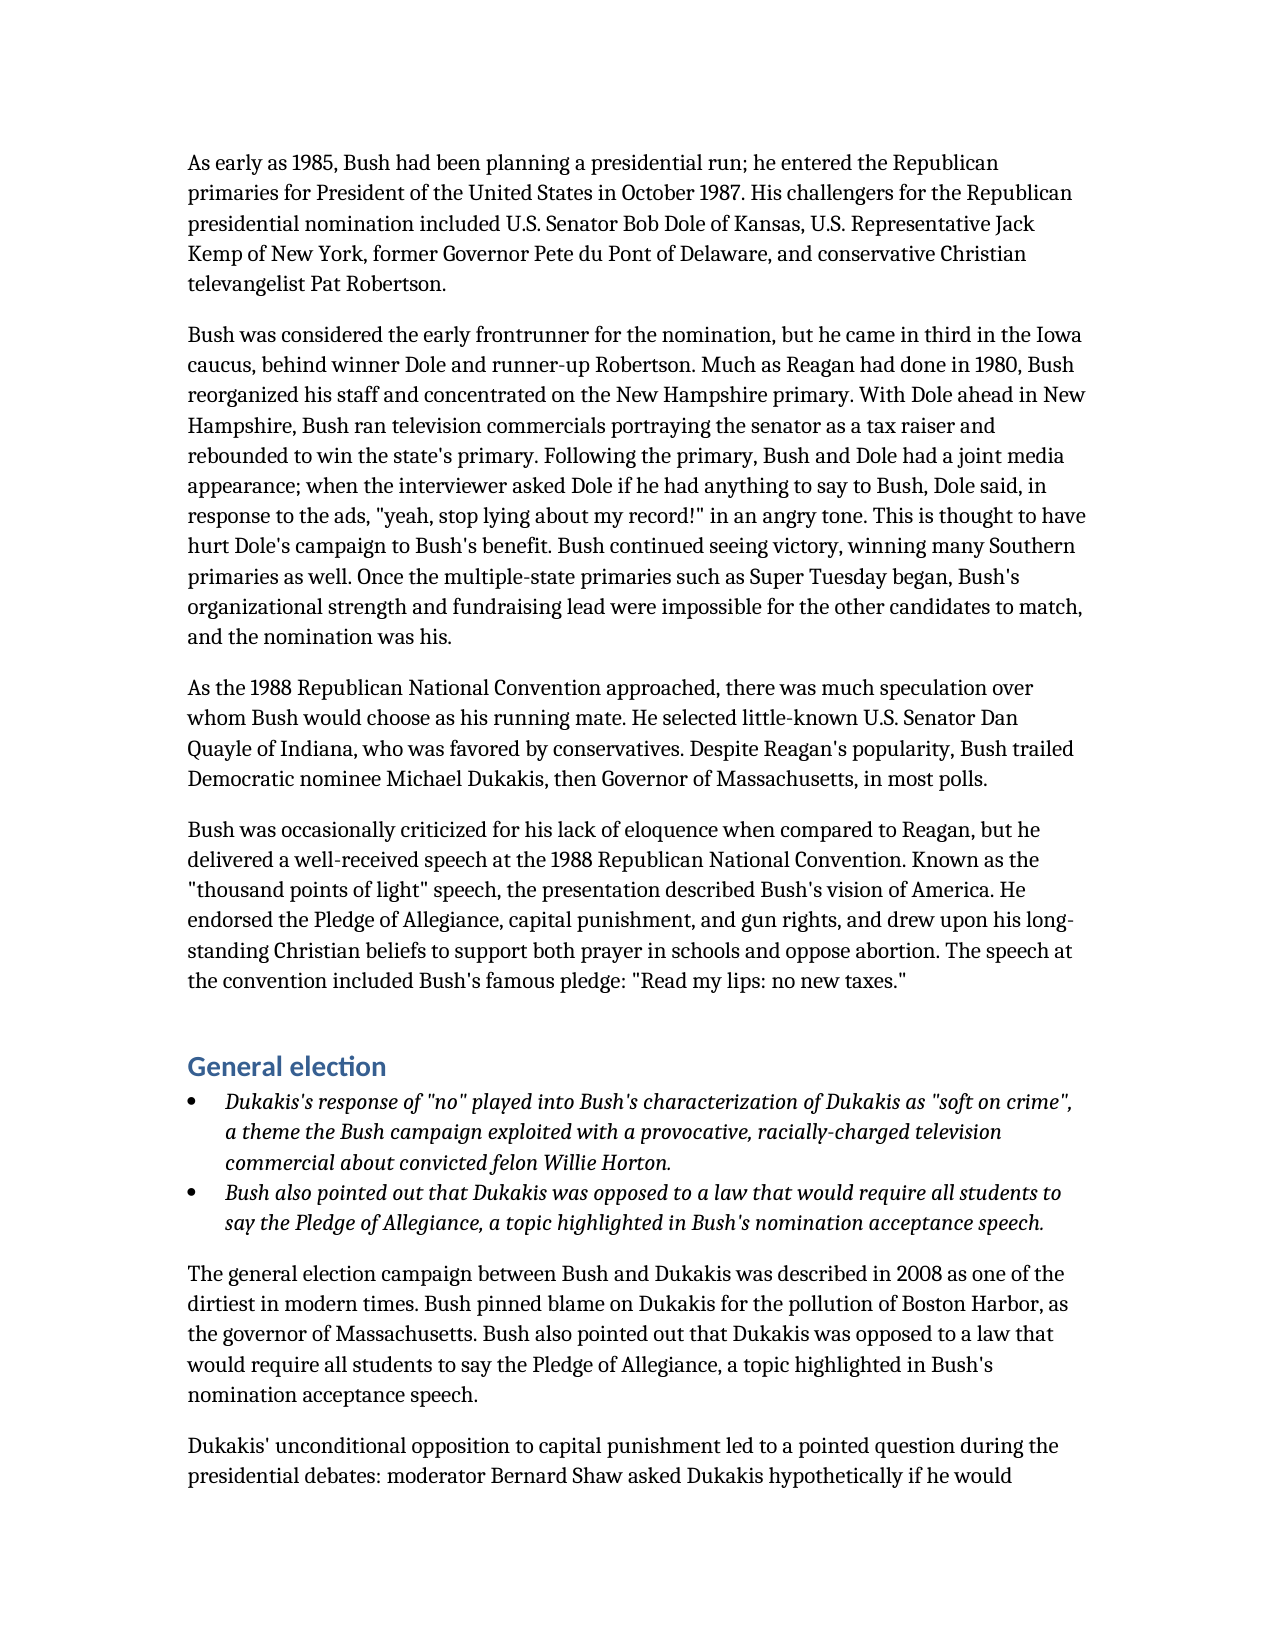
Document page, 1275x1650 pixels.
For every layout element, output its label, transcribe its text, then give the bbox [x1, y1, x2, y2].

text Dukakis' unconditional opposition to capital punishment led to a pointed question during the presidential debates: moderator Bernard Shaw asked Dukakis hypothetically if he would [187, 1433, 1087, 1489]
list Dukakis's response of "no" played into Bush's characterization of Dukakis as "soft on crime", a theme the Bush campaign exploited with a provocative, racially-charged television commercial about convicted felon Willie Horton. [187, 1089, 1087, 1176]
text As early as 1985, Bush had been planning a presidential run; he entered the Republican primaries for President of the United States in October 1987. His challengers for the Republican presidential nomination included U.S. Senator Bob Dole of Kansas, U.S. Representative Jack Kemp of New York, former Governor Pete du Pont of Delaware, and conservative Christian televangelist Pat Robertson. [187, 150, 1087, 297]
list Bush also pointed out that Dukakis was opposed to a law that would require all students to say the Pledge of Allegiance, a topic highlighted in Bush's nomination acceptance speech. [187, 1179, 1087, 1236]
text Bush was considered the early frontrunner for the nomination, but he came in third in the Iowa caucus, behind winner Dole and runner-up Robertson. Much as Reagan had done in 1980, Bush reorganized his staff and concentrated on the New Hampshire primary. With Dole ahead in New Hampshire, Bush ran television commercials portraying the senator as a tax raiser and rebounded to win the state's primary. Following the primary, Bush and Dole had a joint media appearance; when the interviewer asked Dole if he had anything to say to Bush, Dole said, in response to the ads, "yeah, stop lying about my record!" in an angry tone. This is thought to have hurt Dole's campaign to Bush's benefit. Bush continued seeing victory, winning many Southern primaries as well. Once the multiple-state primaries such as Super Tuesday began, Bush's organizational strength and fundraising lead were impossible for the other candidates to match, and the nomination was his. [187, 322, 1087, 650]
subtitle General election [187, 1048, 1087, 1083]
text As the 1988 Republican National Convention approached, there was much speculation over whom Bush would choose as his running mate. He selected little-known U.S. Senator Dan Quayle of Indiana, who was favored by conservatives. Despite Reagan's popularity, Bush trailed Democratic nominee Michael Dukakis, then Governor of Massachusetts, in most polls. [187, 675, 1087, 792]
text The general election campaign between Bush and Dukakis was described in 2008 as one of the dirtiest in modern times. Bush pinned blame on Dukakis for the pollution of Boston Harbor, as the governor of Massachusetts. Bush also pointed out that Dukakis was opposed to a law that would require all students to say the Pledge of Allegiance, a topic highlighted in Bush's nomination acceptance speech. [187, 1261, 1087, 1408]
text Bush was occasionally criticized for his lack of eloquence when compared to Reagan, but he delivered a well-received speech at the 1988 Republican National Convention. Known as the "thousand points of light" speech, the presentation described Bush's vision of America. He endorsed the Pledge of Allegiance, capital punishment, and gun rights, and drew upon his long-standing Christian beliefs to support both prayer in schools and oppose abortion. The speech at the convention included Bush's famous pledge: "Read my lips: no new taxes." [187, 817, 1087, 994]
